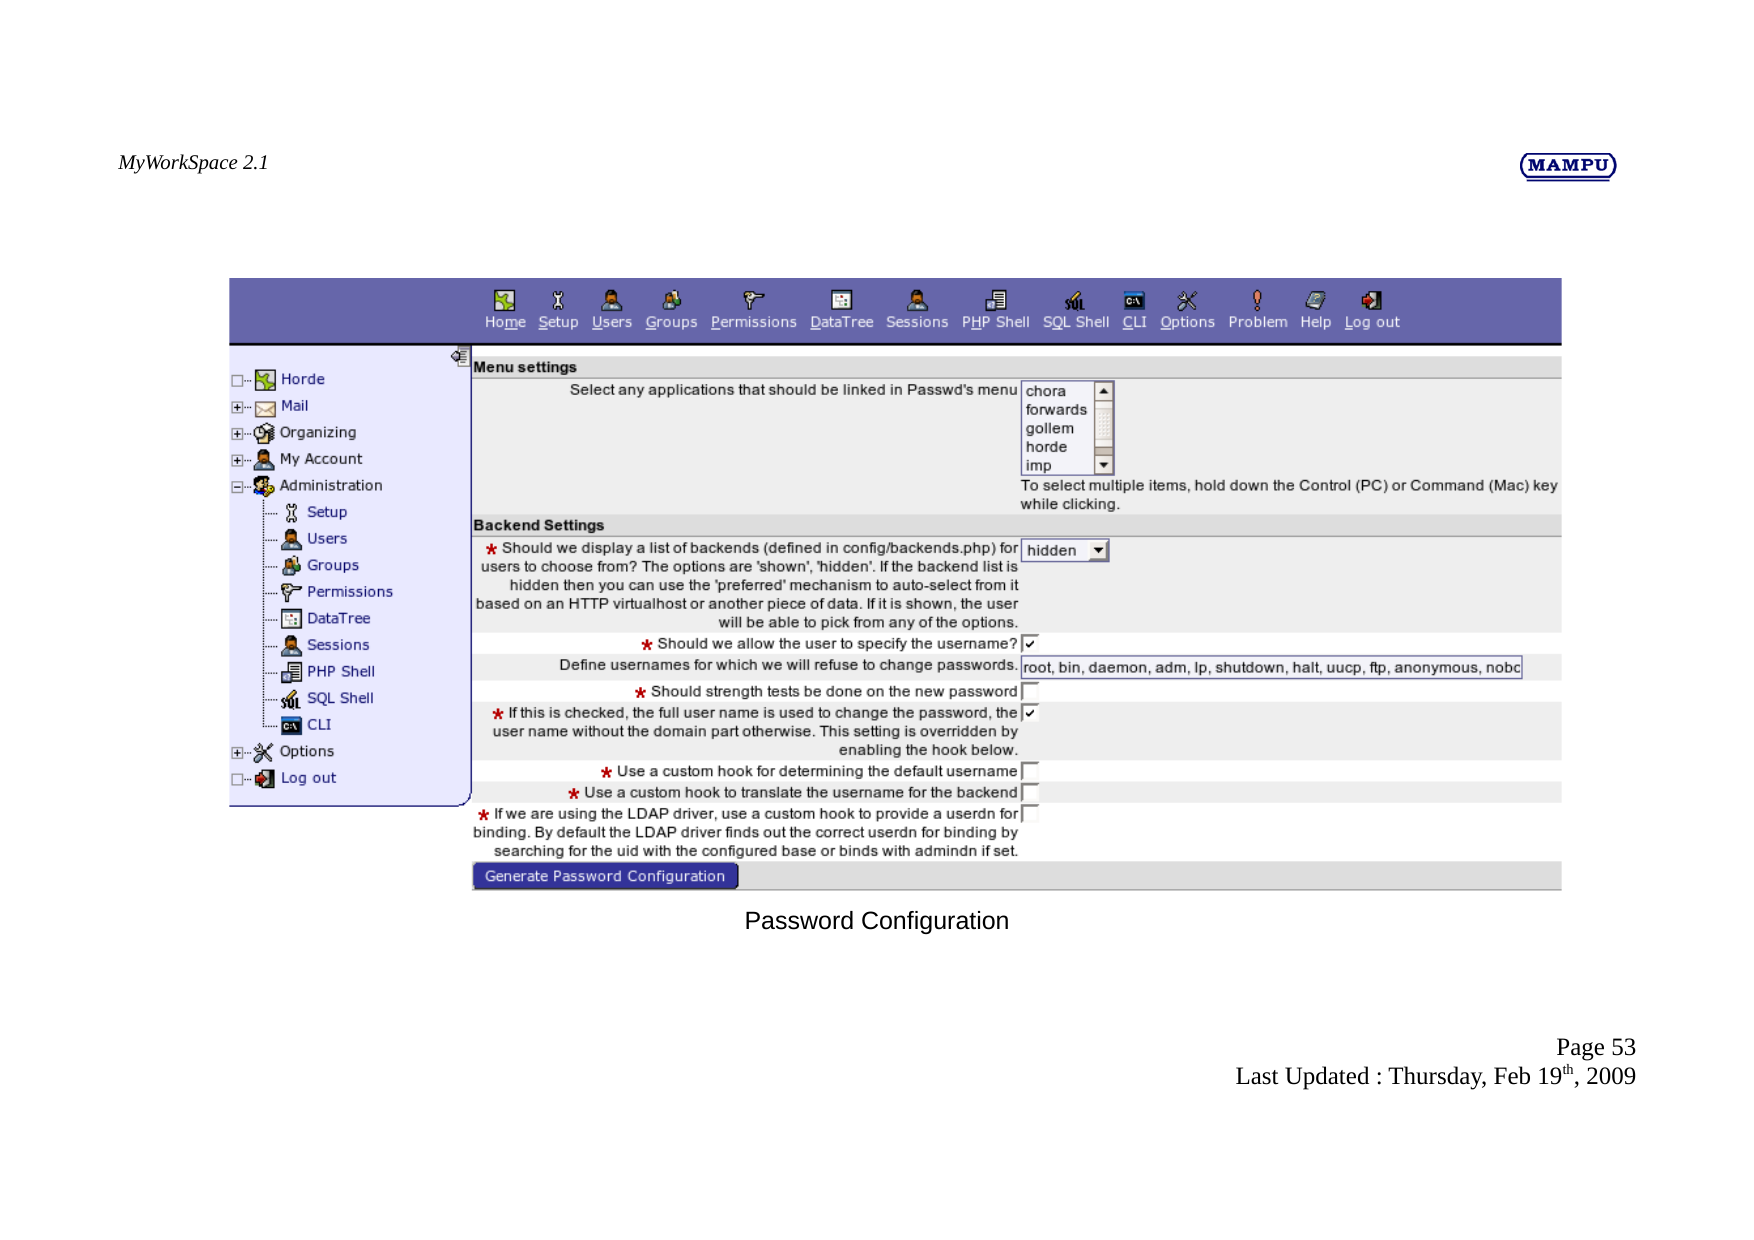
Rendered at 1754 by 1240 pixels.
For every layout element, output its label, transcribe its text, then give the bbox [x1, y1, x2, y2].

picture [1517, 150, 1622, 183]
picture [229, 278, 1562, 892]
text Password Configuration [118, 252, 1636, 934]
